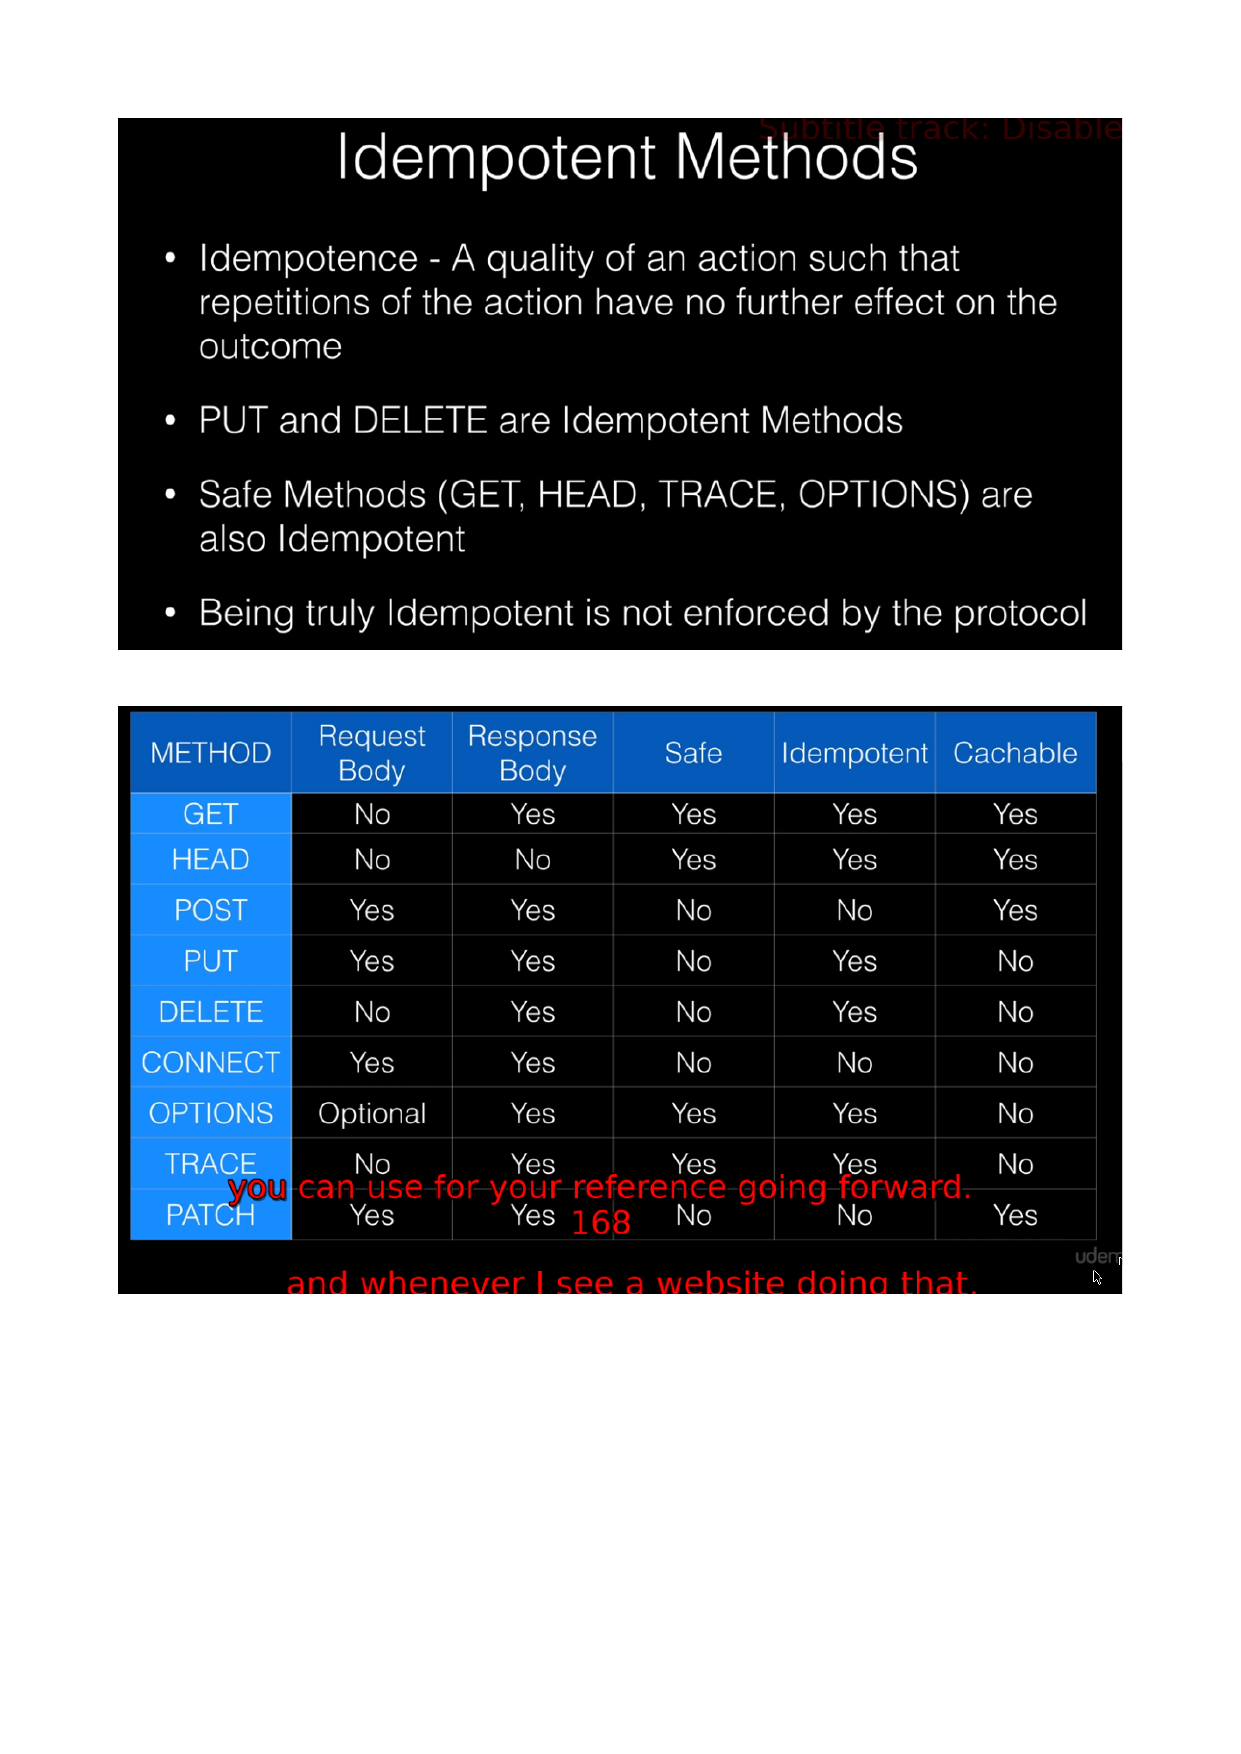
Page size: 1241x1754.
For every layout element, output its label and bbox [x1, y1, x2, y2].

picture [118, 118, 1123, 650]
picture [118, 706, 1123, 1294]
